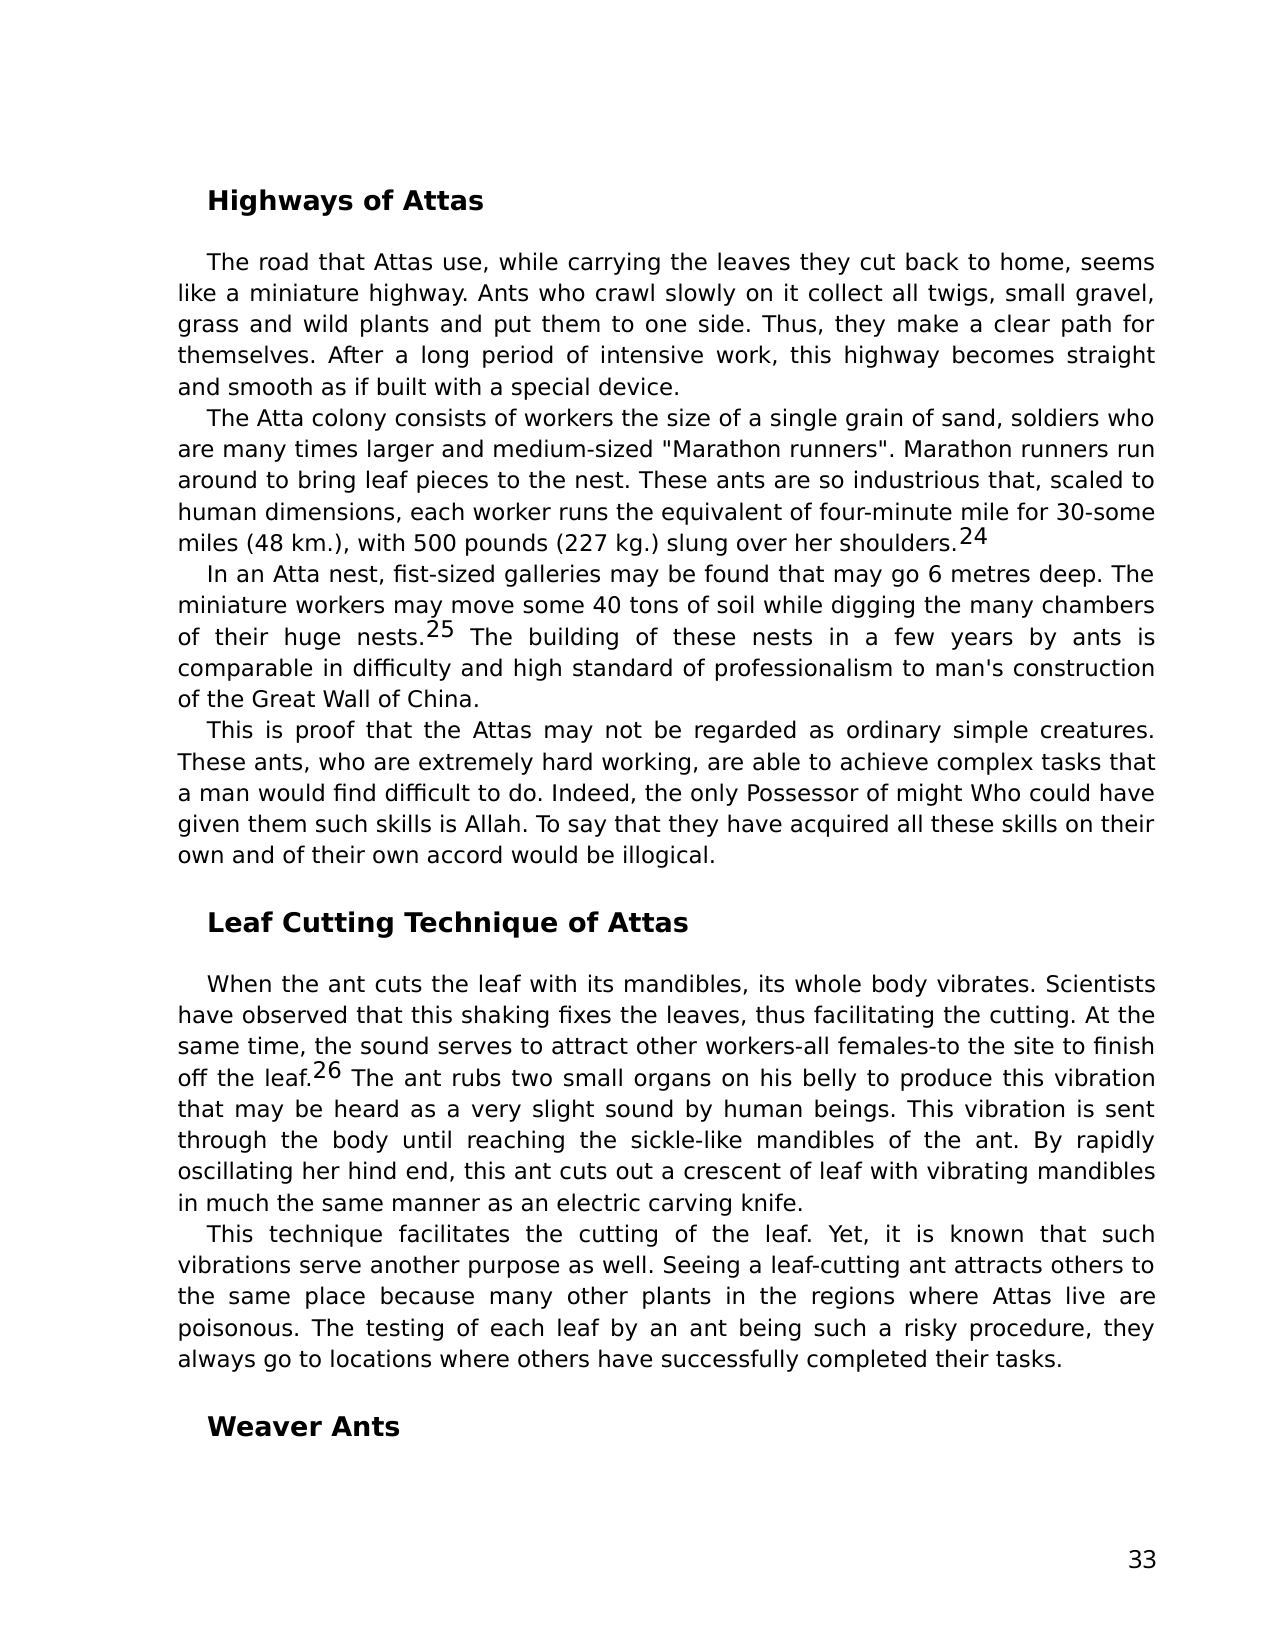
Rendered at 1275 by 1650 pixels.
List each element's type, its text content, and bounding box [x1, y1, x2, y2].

text The Atta colony consists of workers the size of a single grain of sand, soldiers who are many times larger and medium-sized "Marathon runners". Marathon runners run around to bring leaf pieces to the nest. These ants are so industrious that, scaled to human dimensions, each worker runs the equivalent of four-minute mile for 30-some miles (48 km.), with 500 pounds (227 kg.) slung over her shoulders.24 [177, 401, 1157, 557]
text In an Atta nest, fist-sized galleries may be found that may go 6 metres deep. The miniature workers may move some 40 tons of soil while digging the many chambers of their huge nests.25 The building of these nests in a few years by ants is comparable in difficulty and high standard of professionalism to man's construction of the Great Wall of China. [177, 557, 1157, 714]
text Weaver Ants [177, 1411, 1157, 1443]
text This technique facilitates the cutting of the leaf. Yet, it is known that such vibrations serve another purpose as well. Seeing a leaf-cutting ant attracts others to the same place because many other plants in the regions where Attas live are poisonous. The testing of each leaf by an ant being such a risky procedure, they always go to locations where others have successfully completed their tasks. [177, 1217, 1157, 1373]
text When the ant cuts the leaf with its mandibles, its whole body vibrates. Scientists have observed that this shaking fixes the leaves, thus facilitating the cutting. At the same time, the sound serves to attract other workers-all females-to the site to finish off the leaf.26 The ant rubs two small organs on his belly to produce this vibration that may be heard as a very slight sound by human beings. This vibration is sent through the body until reaching the sickle-like mandibles of the ant. By rapidly oscillating her hind end, this ant cuts out a crescent of leaf with vibrating mandibles in much the same manner as an electric carving knife. [177, 967, 1157, 1217]
text Highways of Attas [177, 185, 1157, 217]
text This is proof that the Attas may not be regarded as ordinary simple creatures. These ants, who are extremely hard working, are able to achieve complex tasks that a man would find difficult to do. Indeed, the only Possessor of might Who could have given them such skills is Allah. To say that they have acquired all these skills on their own and of their own accord would be illogical. [177, 714, 1157, 870]
text The road that Attas use, while carrying the leaves they cut back to home, seems like a miniature highway. Ants who crawl slowly on it collect all twigs, small gravel, grass and wild plants and put them to one side. Thus, they make a clear path for themselves. After a long period of intensive work, this highway becomes straight and smooth as if built with a special device. [177, 245, 1157, 401]
text Leaf Cutting Technique of Attas [177, 907, 1157, 939]
